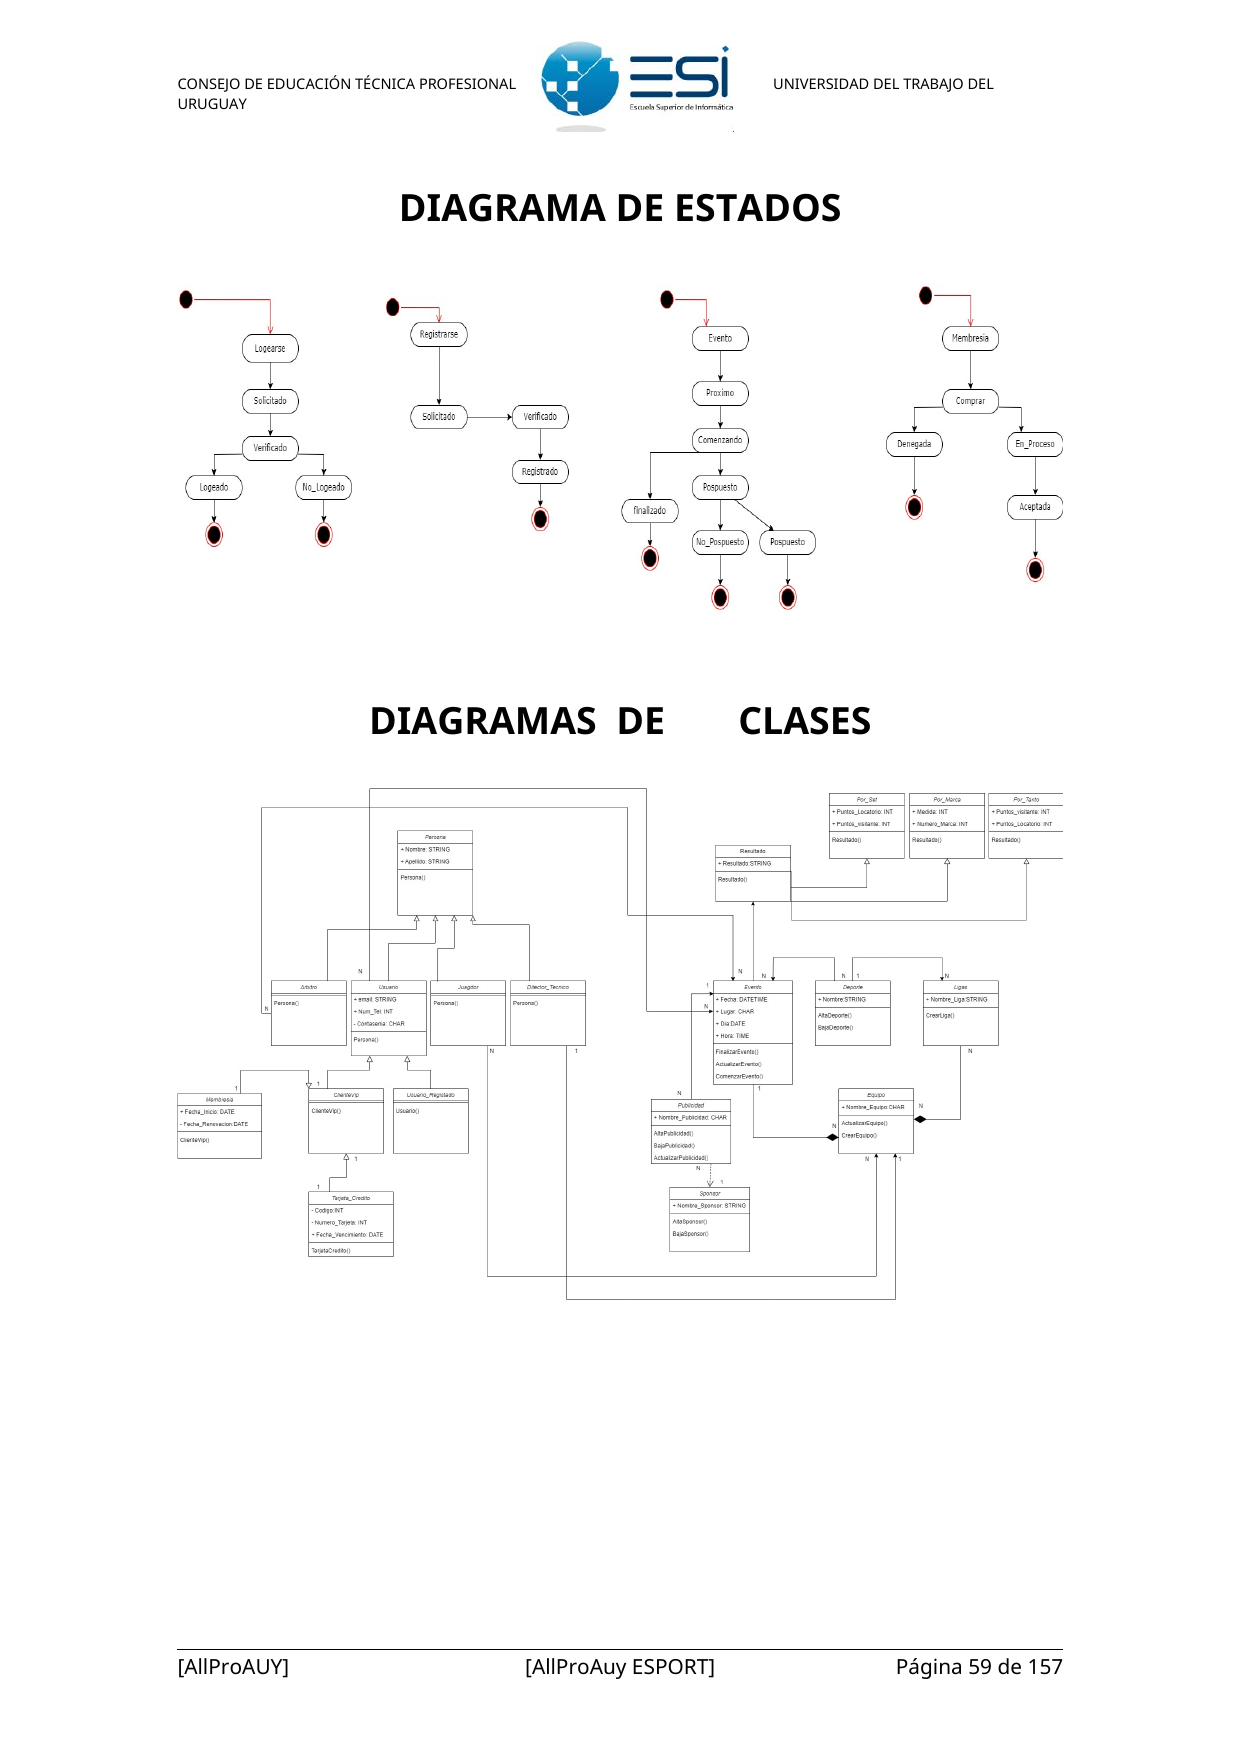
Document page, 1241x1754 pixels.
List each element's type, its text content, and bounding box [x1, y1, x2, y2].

picture [177, 283, 1063, 610]
text DIAGRAMA DE ESTADOS [177, 182, 1063, 233]
picture [534, 39, 734, 132]
picture [177, 785, 1063, 1304]
text DIAGRAMAS DE CLASES [177, 694, 1063, 745]
